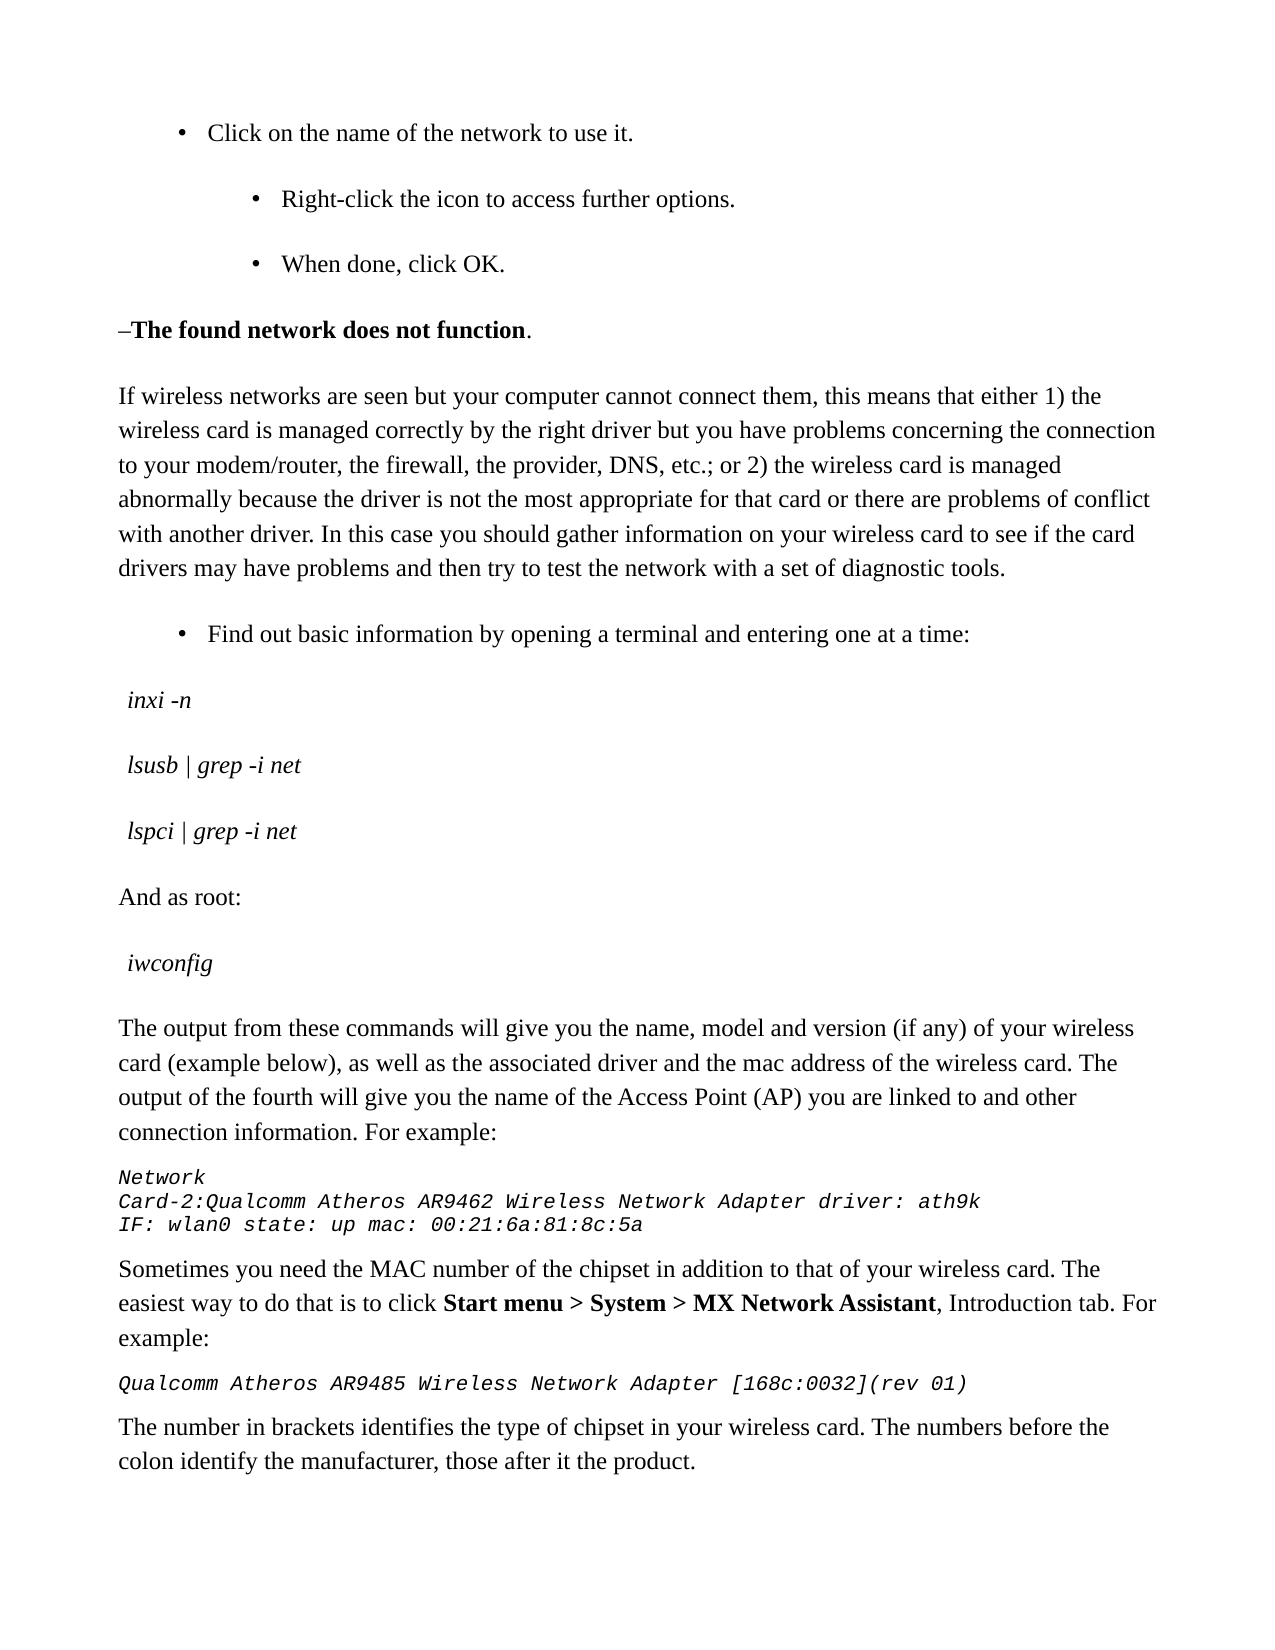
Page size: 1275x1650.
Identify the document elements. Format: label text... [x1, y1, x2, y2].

text Sometimes you need the MAC number of the chipset in addition to that of your wireless card. The easiest way to do that is to click Start menu > System > MX Network Assistant, Introduction tab. For example: [118, 1254, 1157, 1351]
list When done, click OK. [252, 249, 1141, 278]
list Find out basic information by opening a terminal and entering one at a time: [178, 619, 1141, 648]
text The output from these commands will give you the name, model and version (if any) of your wireless card (example below), as well as the associated driver and the mac address of the wireless card. The output of the fourth will give you the name of the Access Point (AP) you are linked to and other connection information. For example: [118, 1013, 1157, 1146]
text Qualcomm Atheros AR9485 Wireless Network Adapter [168c:0032](rev 01) [118, 1373, 1157, 1396]
text lspci | grep -i net [118, 816, 1157, 845]
list Right-click the icon to access further options. [252, 184, 1141, 213]
text –The found network does not function. [118, 315, 1142, 344]
text The number in brackets identifies the type of chipset in your wireless card. The numbers before the colon identify the manufacturer, those after it the product. [118, 1412, 1157, 1475]
text And as root: [118, 882, 1157, 911]
list Click on the name of the network to use it. [178, 118, 1141, 147]
text inxi -n [118, 685, 1157, 714]
text If wireless networks are seen but your computer cannot connect them, this means that either 1) the wireless card is managed correctly by the right driver but you have problems concerning the connection to your modem/router, the firewall, the provider, DNS, etc.; or 2) the wireless card is managed abnormally because the driver is not the most appropriate for that card or there are problems of conflict with another driver. In this case you should gather information on your wireless card to see if the card drivers may have problems and then try to test the network with a set of diagnostic tools. [118, 381, 1157, 582]
text lsusb | grep -i net [118, 751, 1157, 779]
text Network Card-2:Qualcomm Atheros AR9462 Wireless Network Adapter driver: ath9k IF: wlan0 state: up mac: 00:21:6a:81:8c:5a [118, 1167, 1157, 1238]
text iwconfig [118, 948, 1157, 977]
